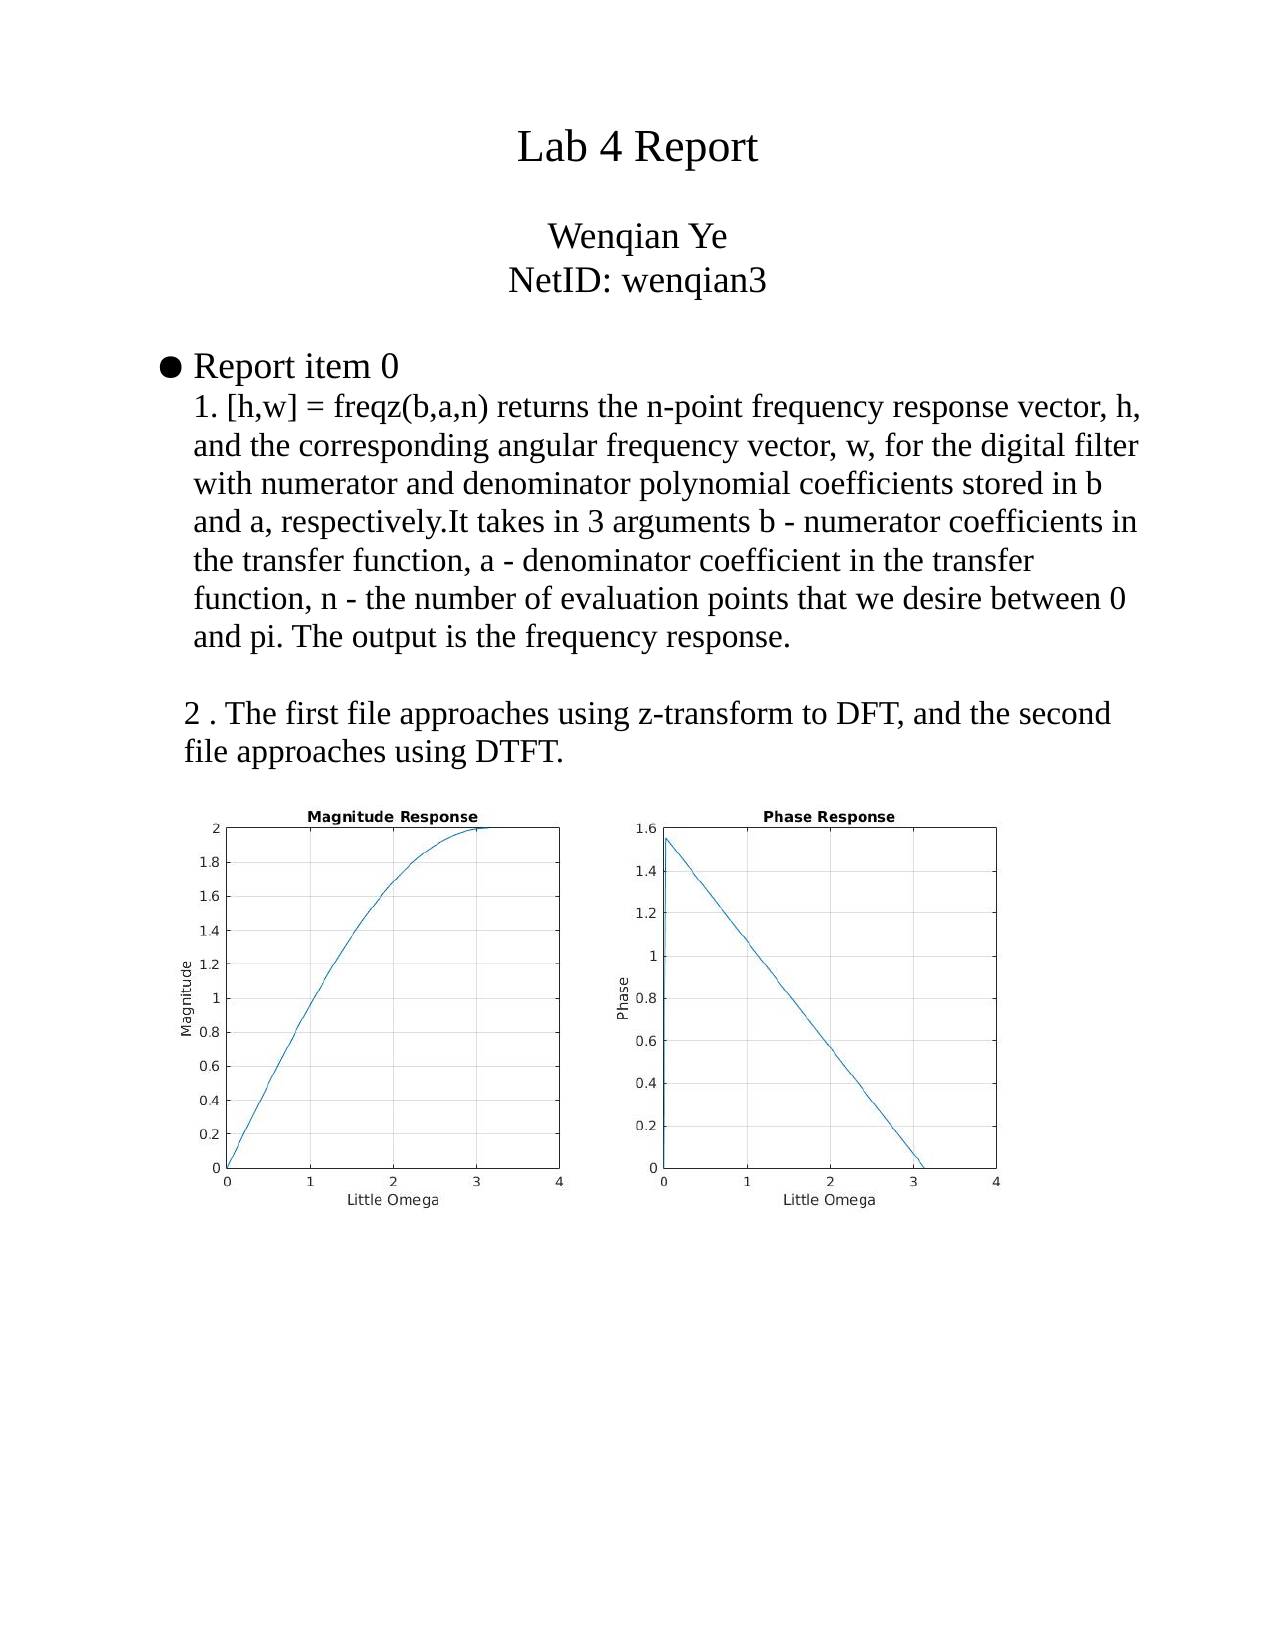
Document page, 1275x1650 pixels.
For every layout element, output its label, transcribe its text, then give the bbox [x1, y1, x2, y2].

list Report item 0 [156, 343, 1157, 386]
text Wenqian Ye [118, 214, 1157, 257]
text NetID: wenqian3 [118, 257, 1157, 300]
text 2 . The first file approaches using z-transform to DFT, and the second file approaches using DTFT. [184, 693, 1157, 770]
text Lab 4 Report [118, 118, 1157, 171]
list 1. [h,w] = freqz(b,a,n) returns the n-point frequency response vector, h, and the corresponding angular frequency vector, w, for the digital filter with numerator and denominator polynomial coefficients stored in b and a, respectively.It takes in 3 arguments b - numerator coefficients in the transfer function, a - denominator coefficient in the transfer function, n - the number of evaluation points that we desire between 0 and pi. The output is the frequency response. [156, 386, 1157, 655]
picture [97, 797, 1090, 1213]
